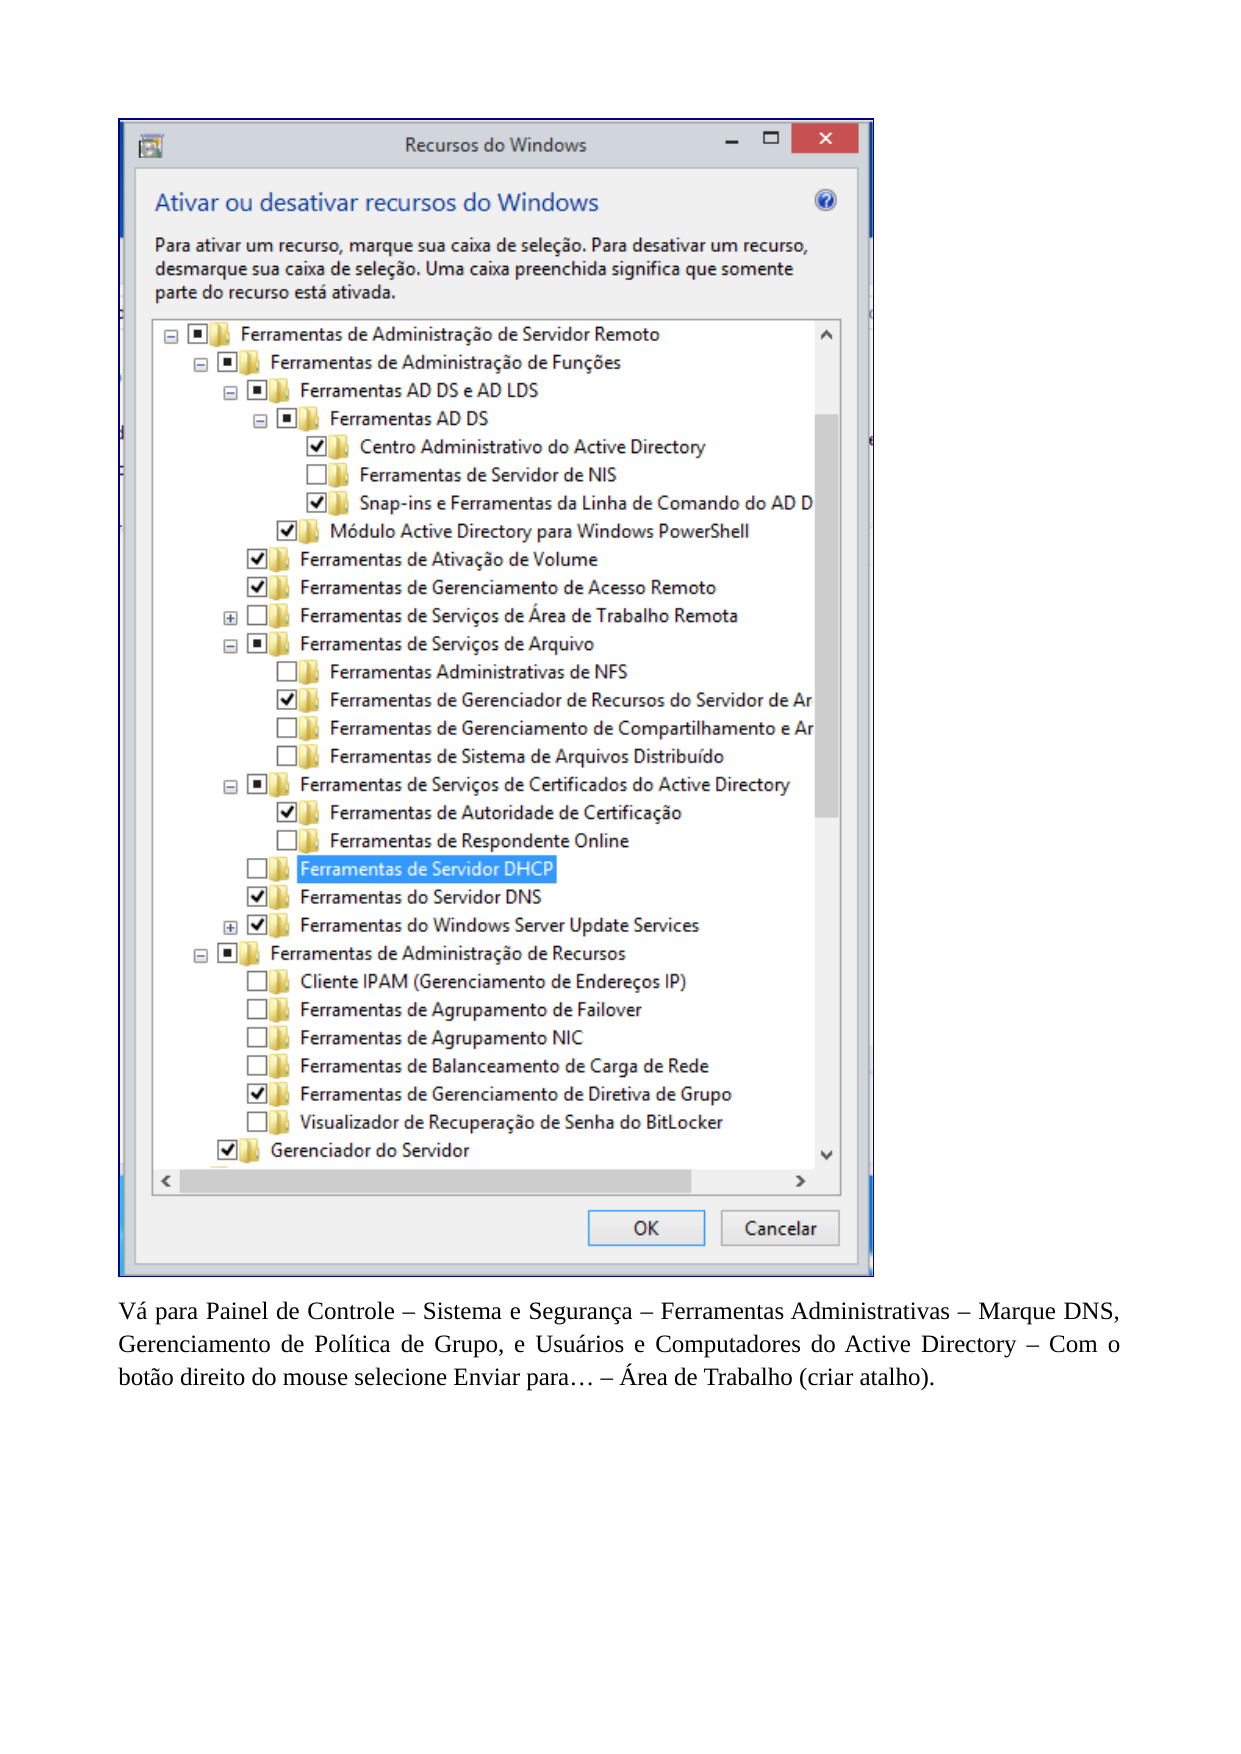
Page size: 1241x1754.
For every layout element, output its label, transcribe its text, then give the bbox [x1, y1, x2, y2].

picture [120, 120, 873, 1276]
text Vá para Painel de Controle – Sistema e Segurança – Ferramentas Administrativas – Marque DNS, Gerenciamento de Política de Grupo, e Usuários e Computadores do Active Directory – Com o botão direito do mouse selecione Enviar para… – Área de Trabalho (criar atalho). [118, 1296, 1122, 1391]
